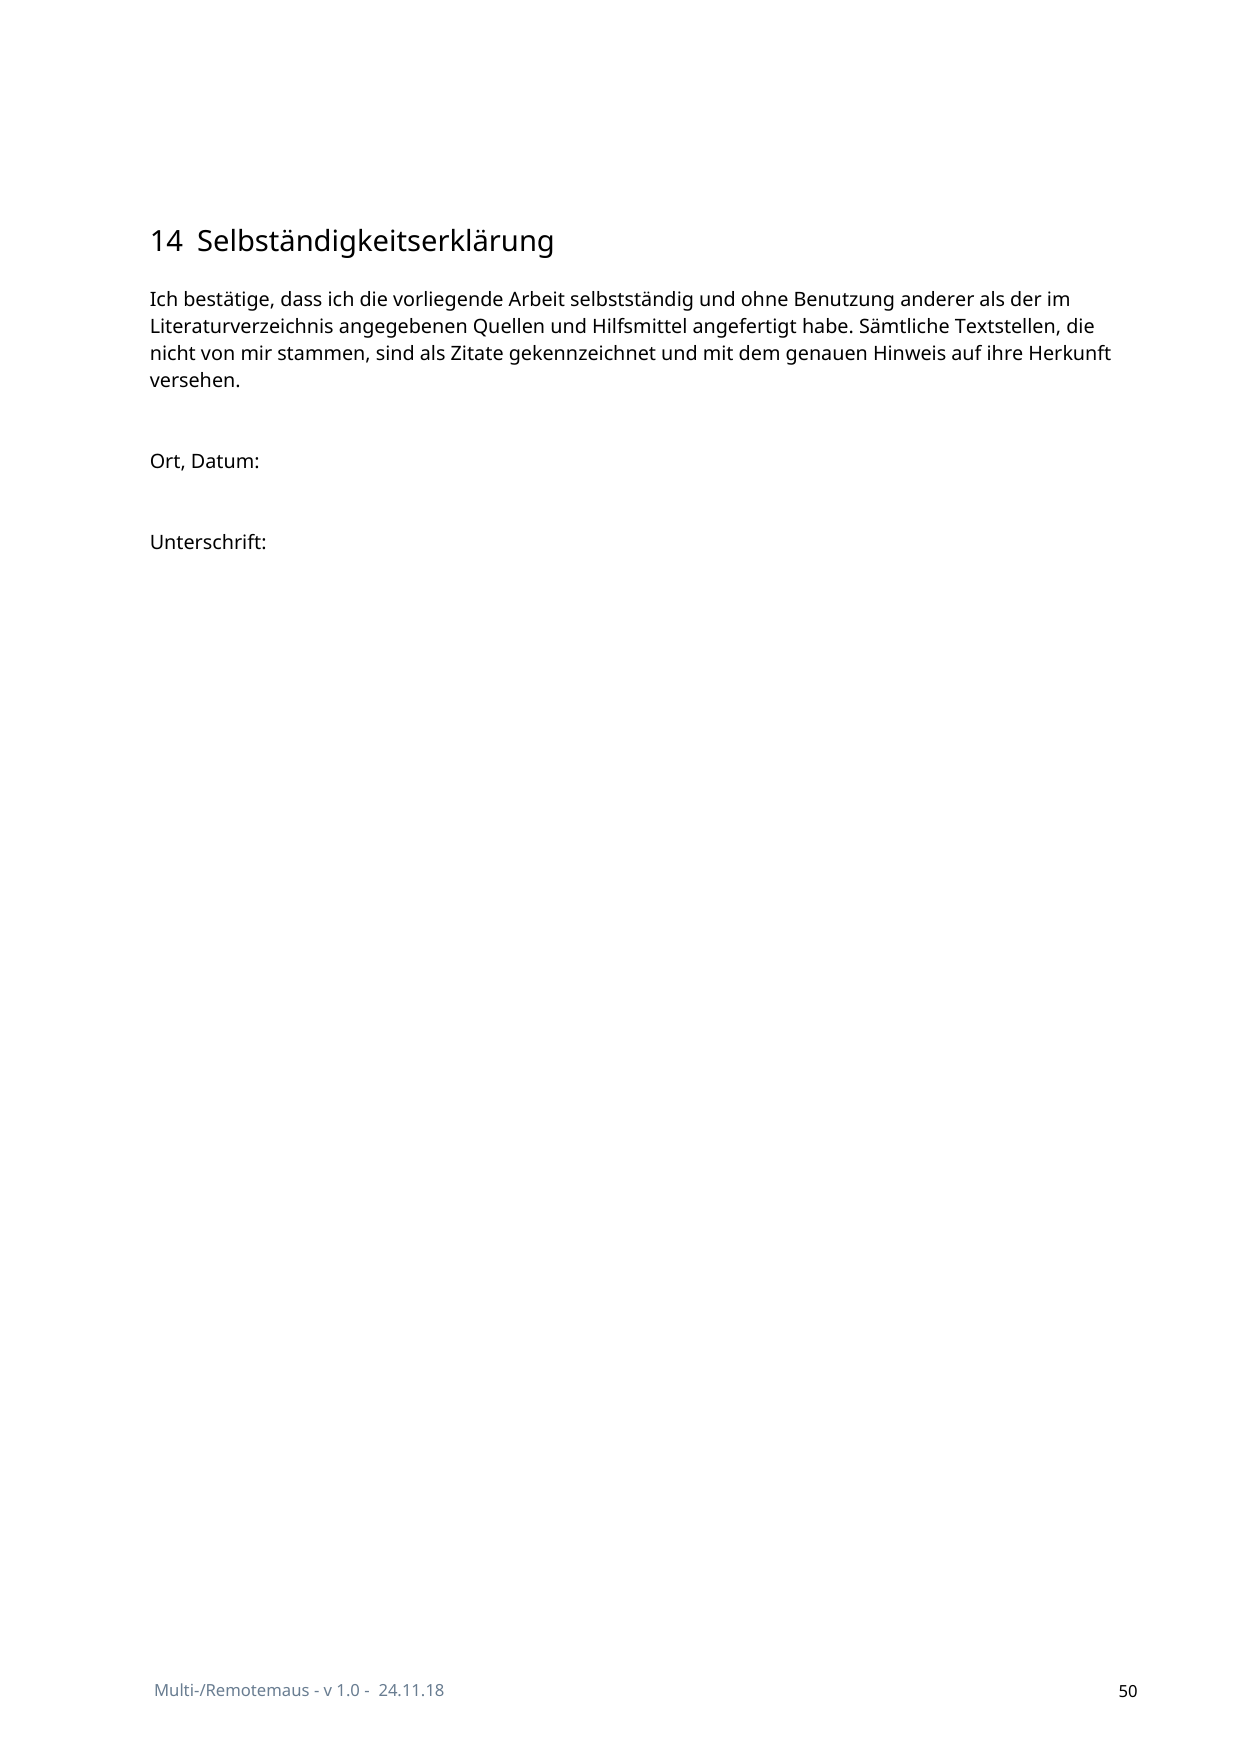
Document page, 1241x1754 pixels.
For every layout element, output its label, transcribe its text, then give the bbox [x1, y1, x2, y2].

subtitle Selbständigkeitserklärung [149, 221, 1136, 260]
text Ort, Datum: [149, 447, 1136, 474]
text Unterschrift: [149, 528, 1136, 555]
text Ich bestätige, dass ich die vorliegende Arbeit selbstständig und ohne Benutzung anderer als der im Literaturverzeichnis angegebenen Quellen und Hilfsmittel angefertigt habe. Sämtliche Textstellen, die nicht von mir stammen, sind als Zitate gekennzeichnet und mit dem genauen Hinweis auf ihre Herkunft versehen. [149, 285, 1136, 393]
